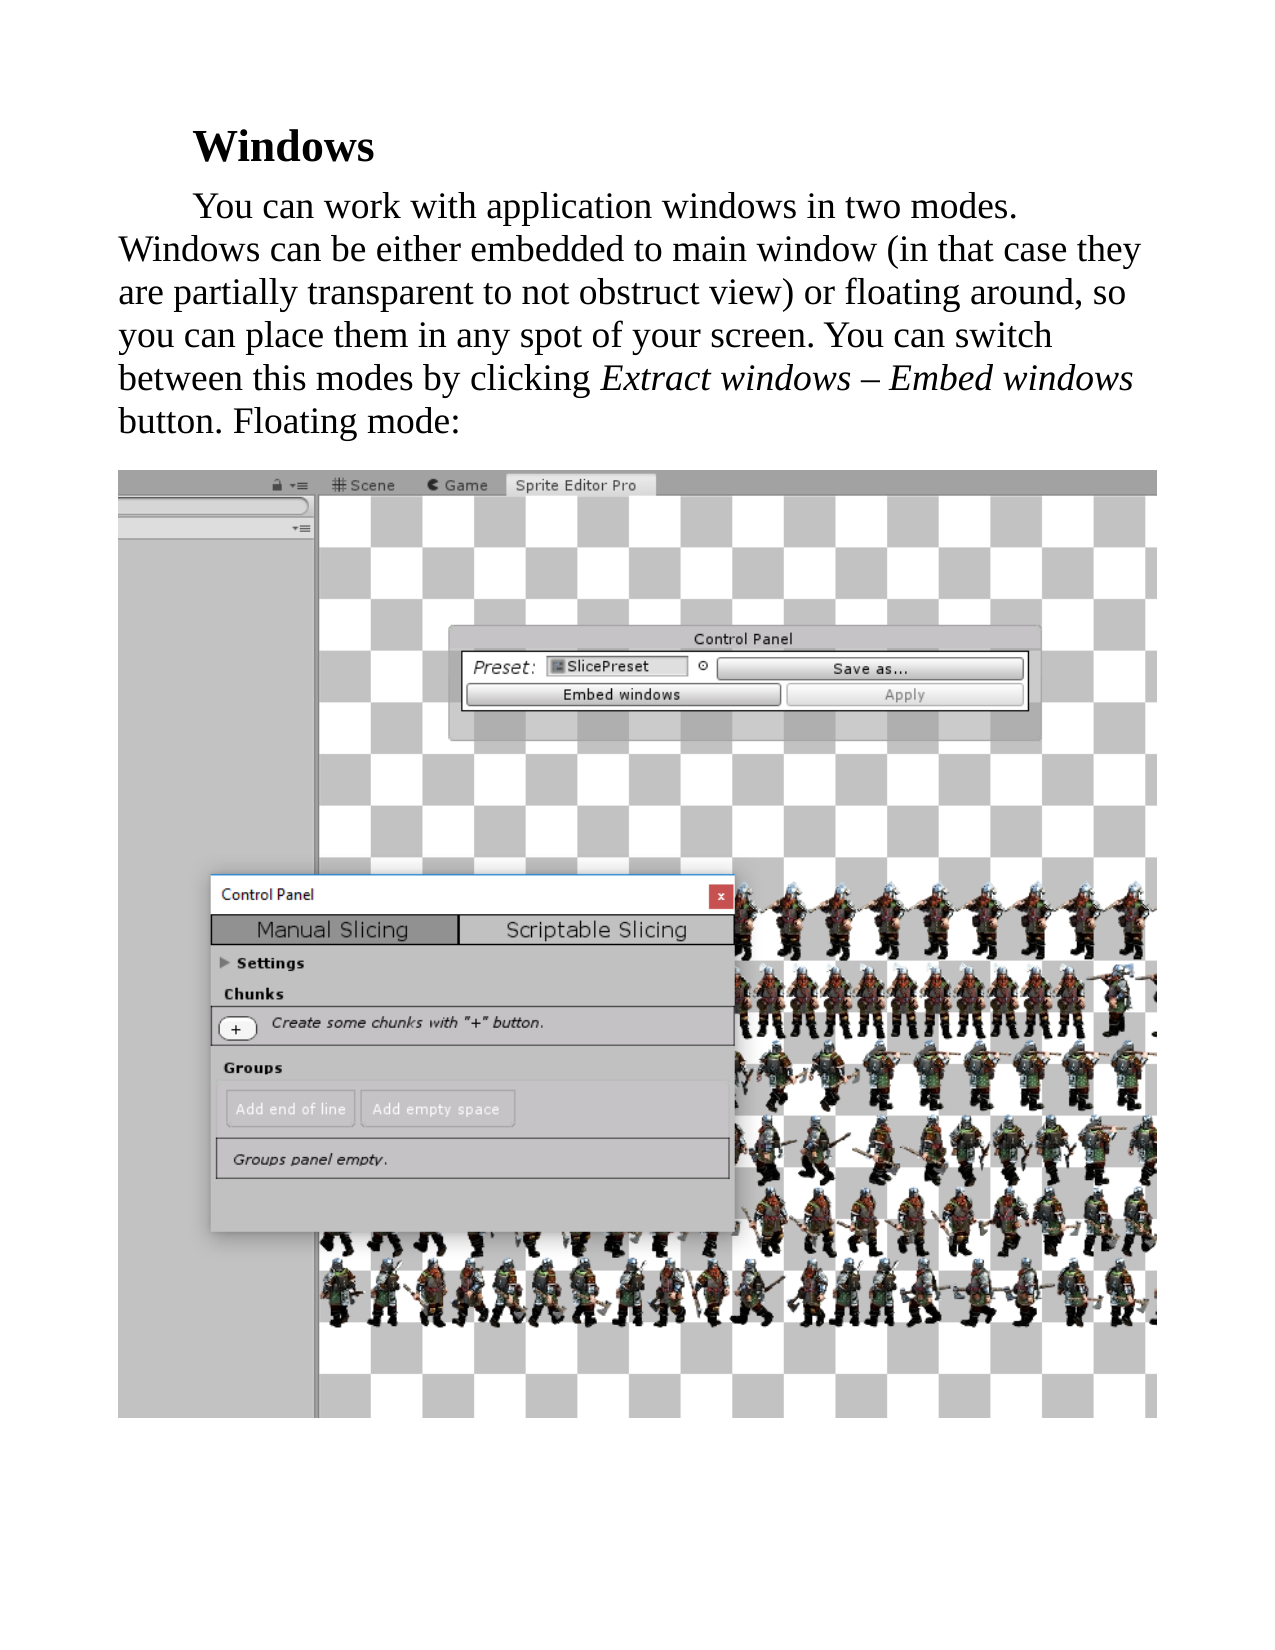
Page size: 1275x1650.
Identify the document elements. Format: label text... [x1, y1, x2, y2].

text Windows [118, 118, 1157, 171]
text You can work with application windows in two modes. Windows can be either embedded to main window (in that case they are partially transparent to not obstruct view) or floating around, so you can place them in any spot of your screen. You can switch between this modes by clicking Extract windows – Embed windows button. Floating mode: [118, 183, 1157, 442]
picture [118, 470, 1157, 1418]
